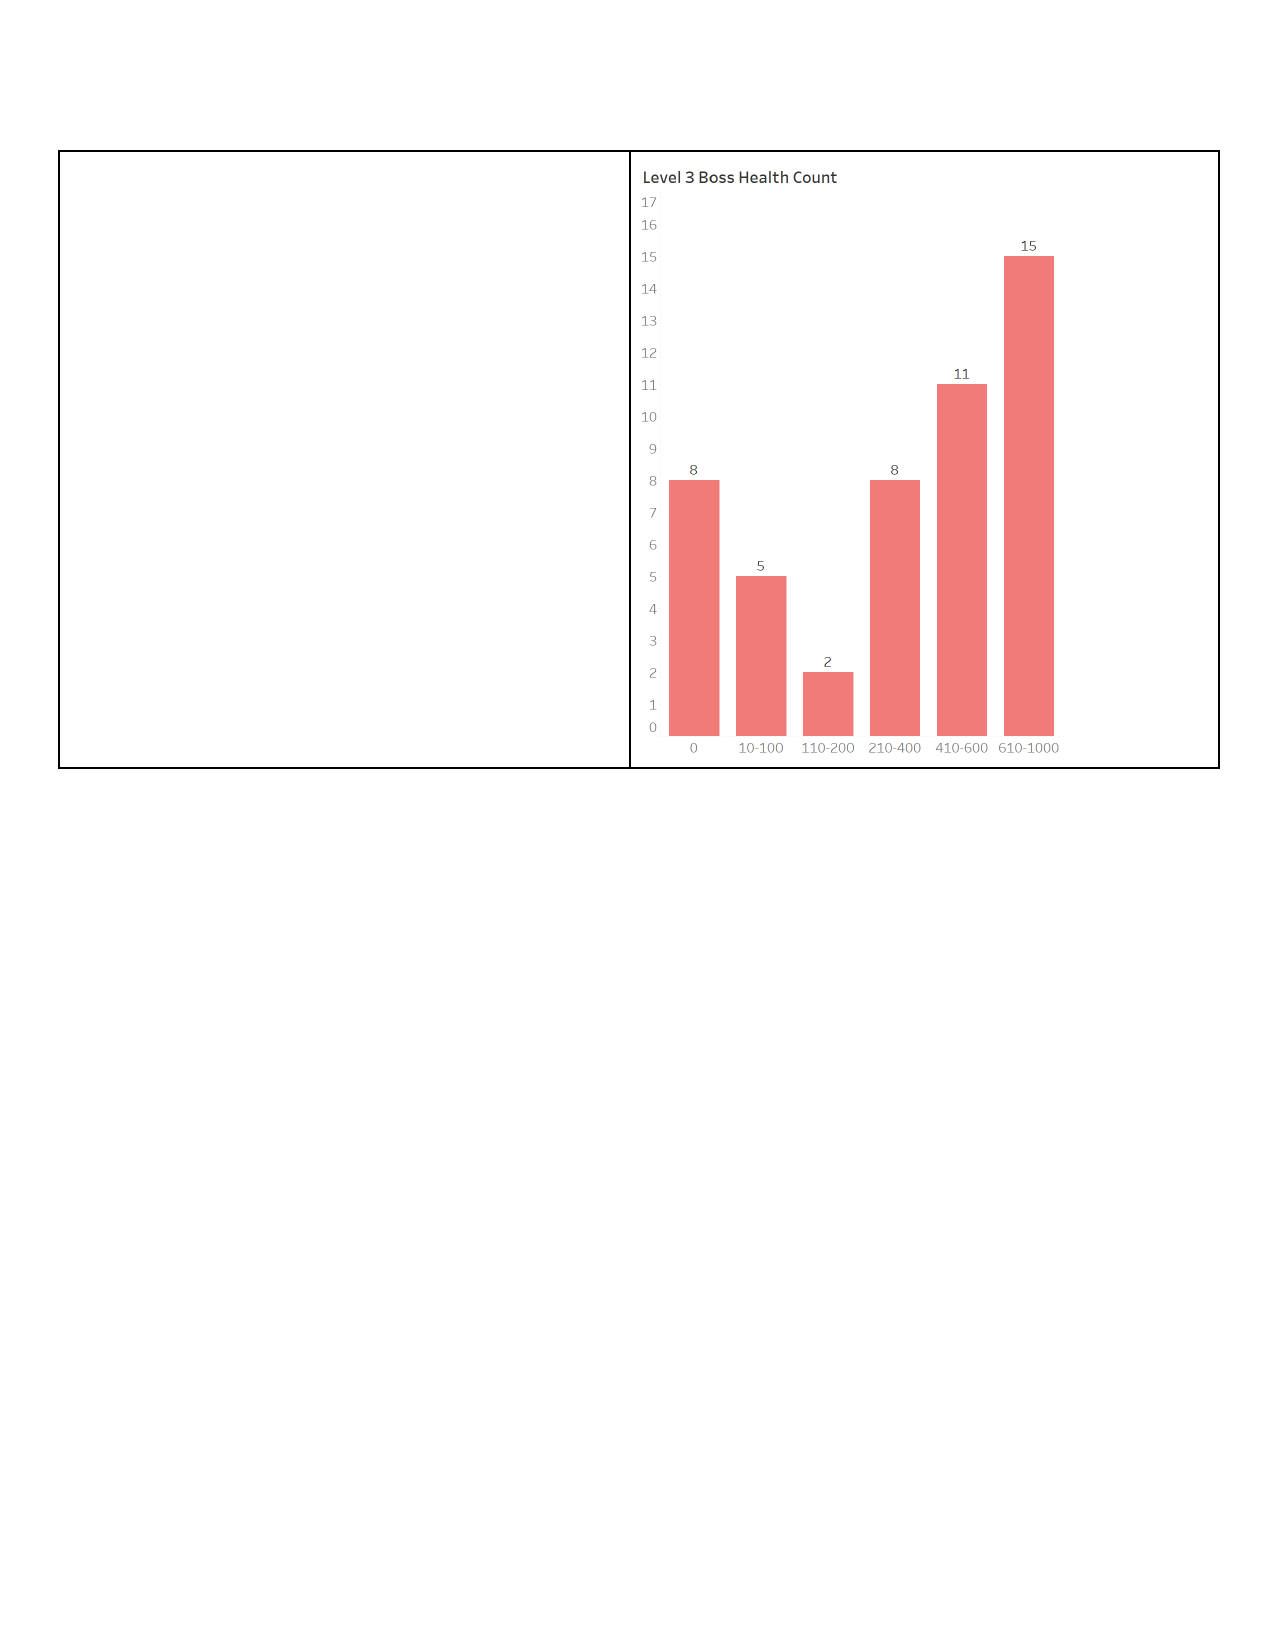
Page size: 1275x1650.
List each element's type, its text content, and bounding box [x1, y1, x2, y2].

picture [640, 162, 1062, 757]
table_cell We chose this graph because it shows how far players are from killing the boss when the game is completed. This would tell us whether or not we made boss too tough to be killed [60, 152, 629, 767]
table_cell [631, 152, 1218, 767]
